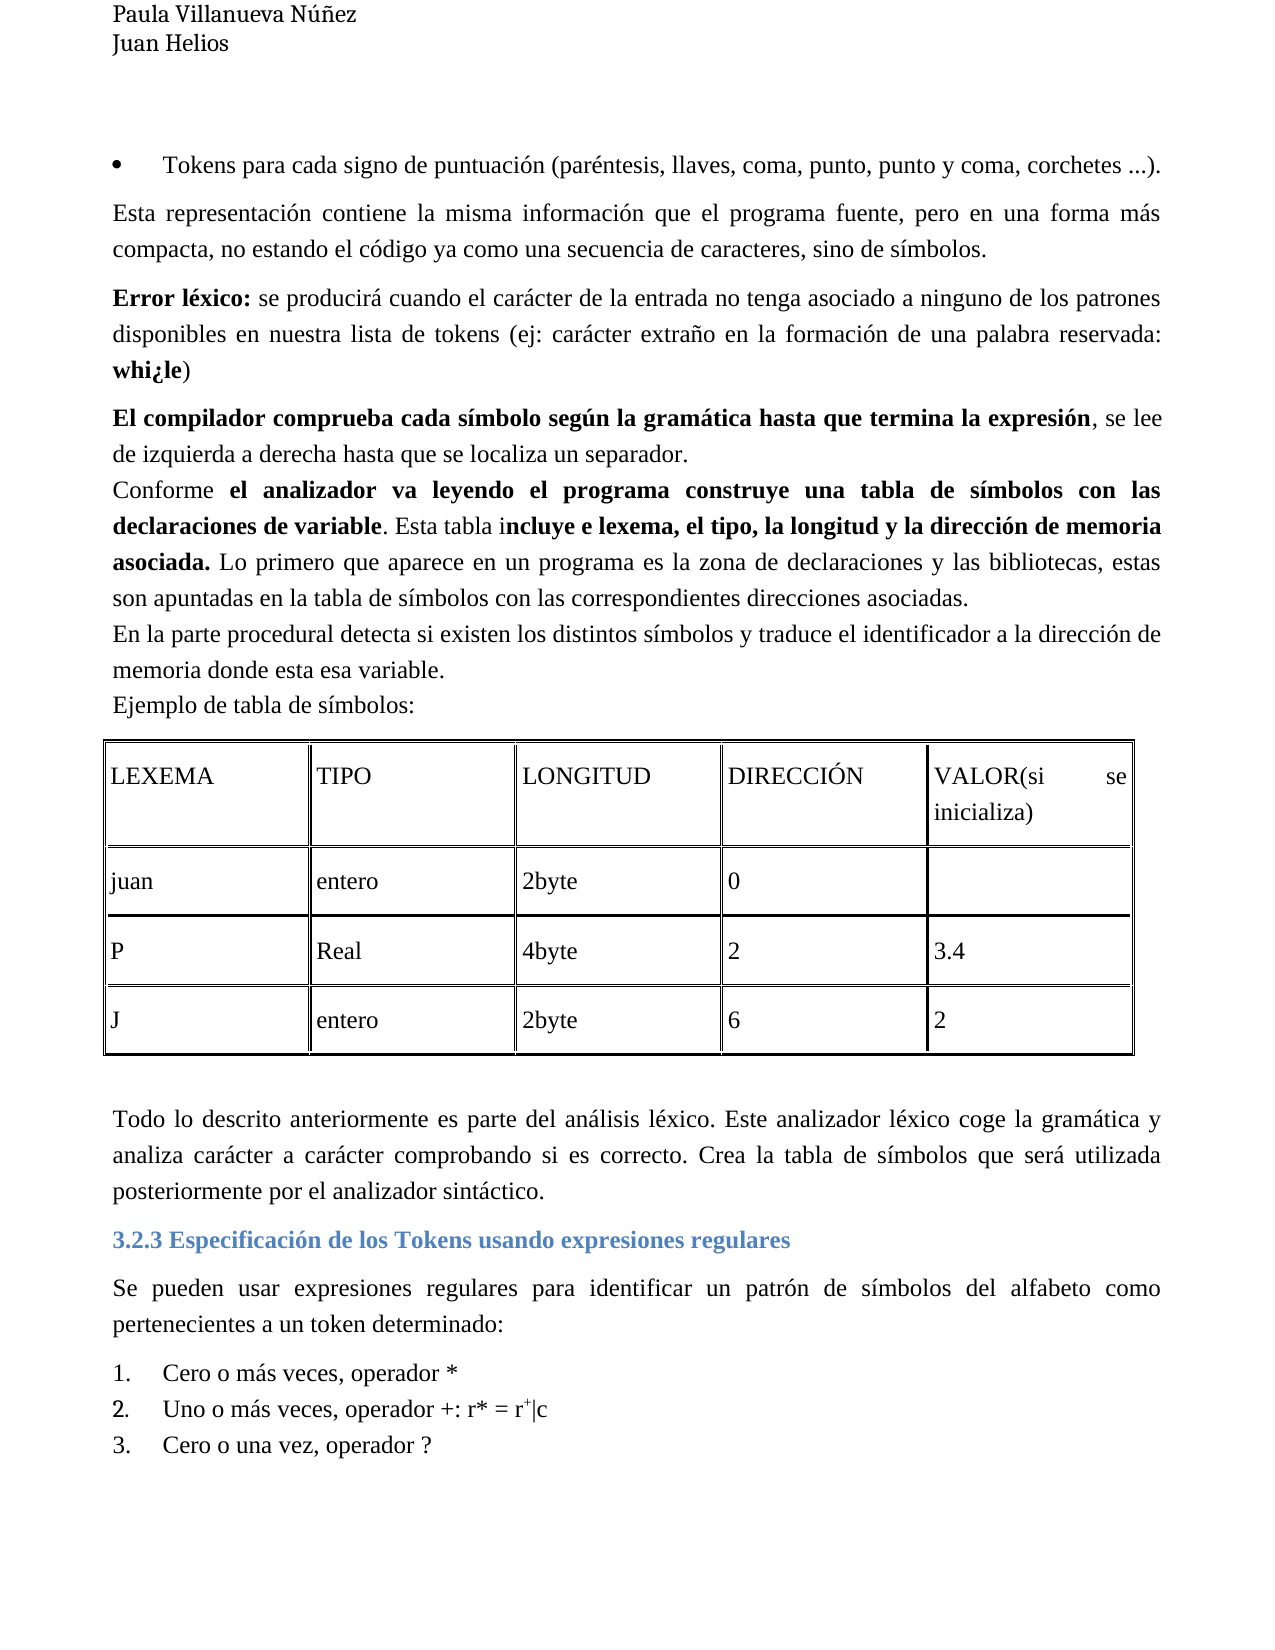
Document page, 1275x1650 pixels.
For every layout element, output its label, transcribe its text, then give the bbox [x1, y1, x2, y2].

text En la parte procedural detecta si existen los distintos símbolos y traduce el identificador a la dirección de memoria donde esta esa variable. [112, 619, 1162, 683]
table_cell entero [310, 987, 516, 1053]
table_cell J [106, 984, 310, 1053]
text Esta representación contiene la misma información que el programa fuente, pero en una forma más compacta, no estando el código ya como una secuencia de caracteres, sino de símbolos. [112, 198, 1162, 263]
table_cell 0 [723, 848, 926, 914]
table_cell Real [312, 917, 514, 983]
table_cell juan [106, 845, 308, 914]
table_cell 6 [721, 987, 927, 1053]
table_cell 2byte [517, 848, 720, 914]
list Tokens para cada signo de puntuación (paréntesis, llaves, coma, punto, punto y coma, corchetes ...). [112, 150, 1162, 179]
text Se pueden usar expresiones regulares para identificar un patrón de símbolos del alfabeto como pertenecientes a un token determinado: [112, 1273, 1162, 1338]
list Cero o una vez, operador ? [112, 1431, 1162, 1459]
table_header VALOR(si se inicializa) [927, 743, 1132, 844]
table_cell [929, 845, 1132, 914]
subtitle 3.2.3 Especificación de los Tokens usando expresiones regulares [112, 1225, 1162, 1254]
table_cell 4byte [517, 917, 720, 983]
table_header LONGITUD [516, 743, 721, 844]
table_header DIRECCIÓN [721, 743, 927, 844]
text El compilador comprueba cada símbolo según la gramática hasta que termina la expresión, se lee de izquierda a derecha hasta que se localiza un separador. [112, 403, 1162, 468]
table_cell 2 [927, 984, 1132, 1053]
text Ejemplo de tabla de símbolos: [112, 691, 1162, 719]
table_cell 2 [723, 917, 926, 983]
list Cero o más veces, operador * [112, 1358, 1162, 1386]
table_header TIPO [310, 743, 516, 844]
list Uno o más veces, operador +: r* = r+|c [112, 1394, 1162, 1423]
table_cell P [106, 914, 308, 983]
table_header LEXEMA [106, 741, 310, 844]
table_cell 3.4 [929, 914, 1132, 983]
table_cell 2byte [516, 987, 721, 1053]
table_cell entero [312, 848, 514, 914]
text Todo lo descrito anteriormente es parte del análisis léxico. Este analizador léxico coge la gramática y analiza carácter a carácter comprobando si es correcto. Crea la tabla de símbolos que será utilizada posteriormente por el analizador sintáctico. [112, 1104, 1162, 1205]
text Conforme el analizador va leyendo el programa construye una tabla de símbolos con las declaraciones de variable. Esta tabla incluye e lexema, el tipo, la longitud y la dirección de memoria asociada. Lo primero que aparece en un programa es la zona de declaraciones y las bibliotecas, estas son apuntadas en la tabla de símbolos con las correspondientes direcciones asociadas. [112, 475, 1162, 612]
text Error léxico: se producirá cuando el carácter de la entrada no tenga asociado a ninguno de los patrones disponibles en nuestra lista de tokens (ej: carácter extraño en la formación de una palabra reservada: whi¿le) [112, 283, 1162, 383]
